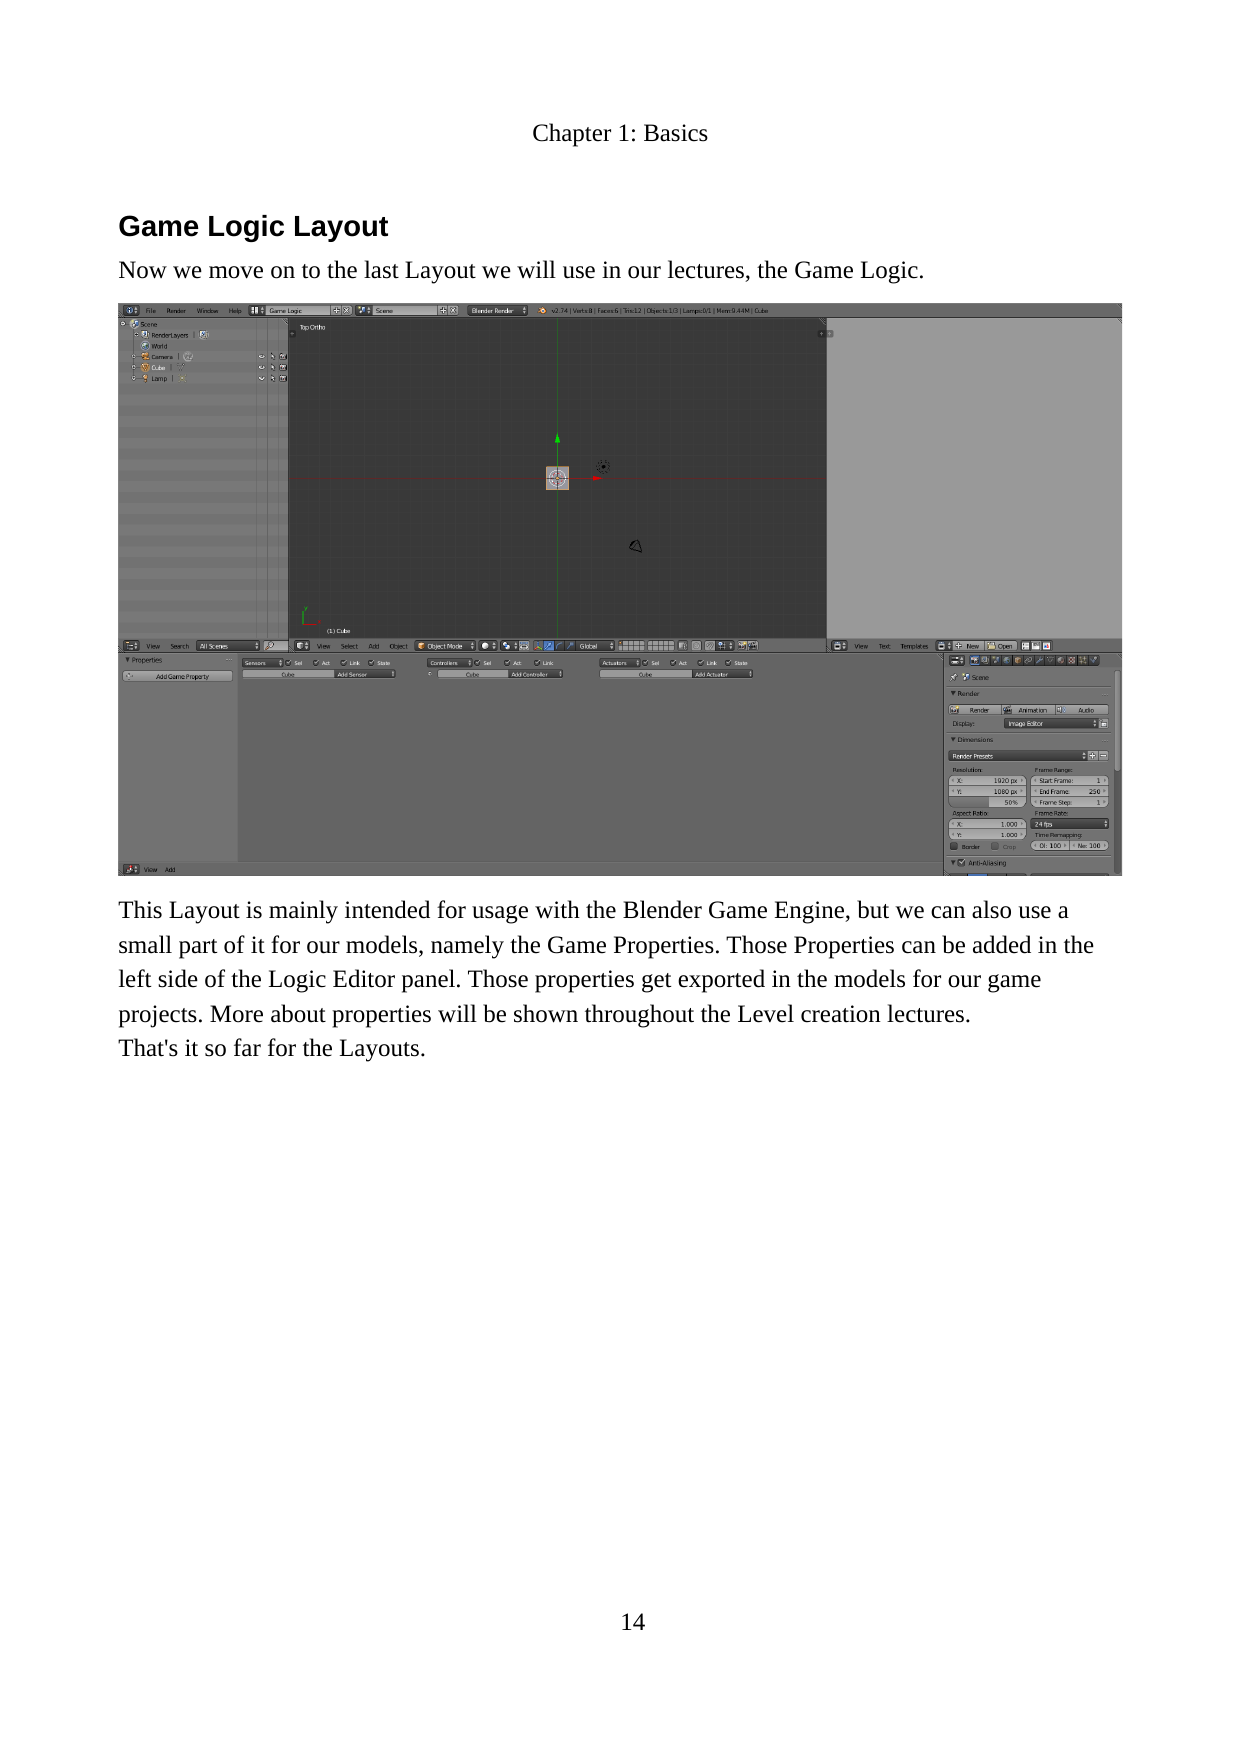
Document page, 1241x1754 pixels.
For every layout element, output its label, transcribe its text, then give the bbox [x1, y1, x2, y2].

text This Layout is mainly intended for usage with the Blender Game Engine, but we can also use a small part of it for our models, namely the Game Properties. Those Properties can be added in the left side of the Logic Editor panel. Those properties get exported in the models for our game projects. More about properties will be shown throughout the Level creation lectures. That's it so far for the Layouts. [118, 896, 1122, 1062]
picture [118, 303, 1123, 876]
subtitle Game Logic Layout [118, 209, 1122, 242]
text Now we move on to the last Layout we will use in our lectures, the Game Logic. [118, 255, 1122, 283]
